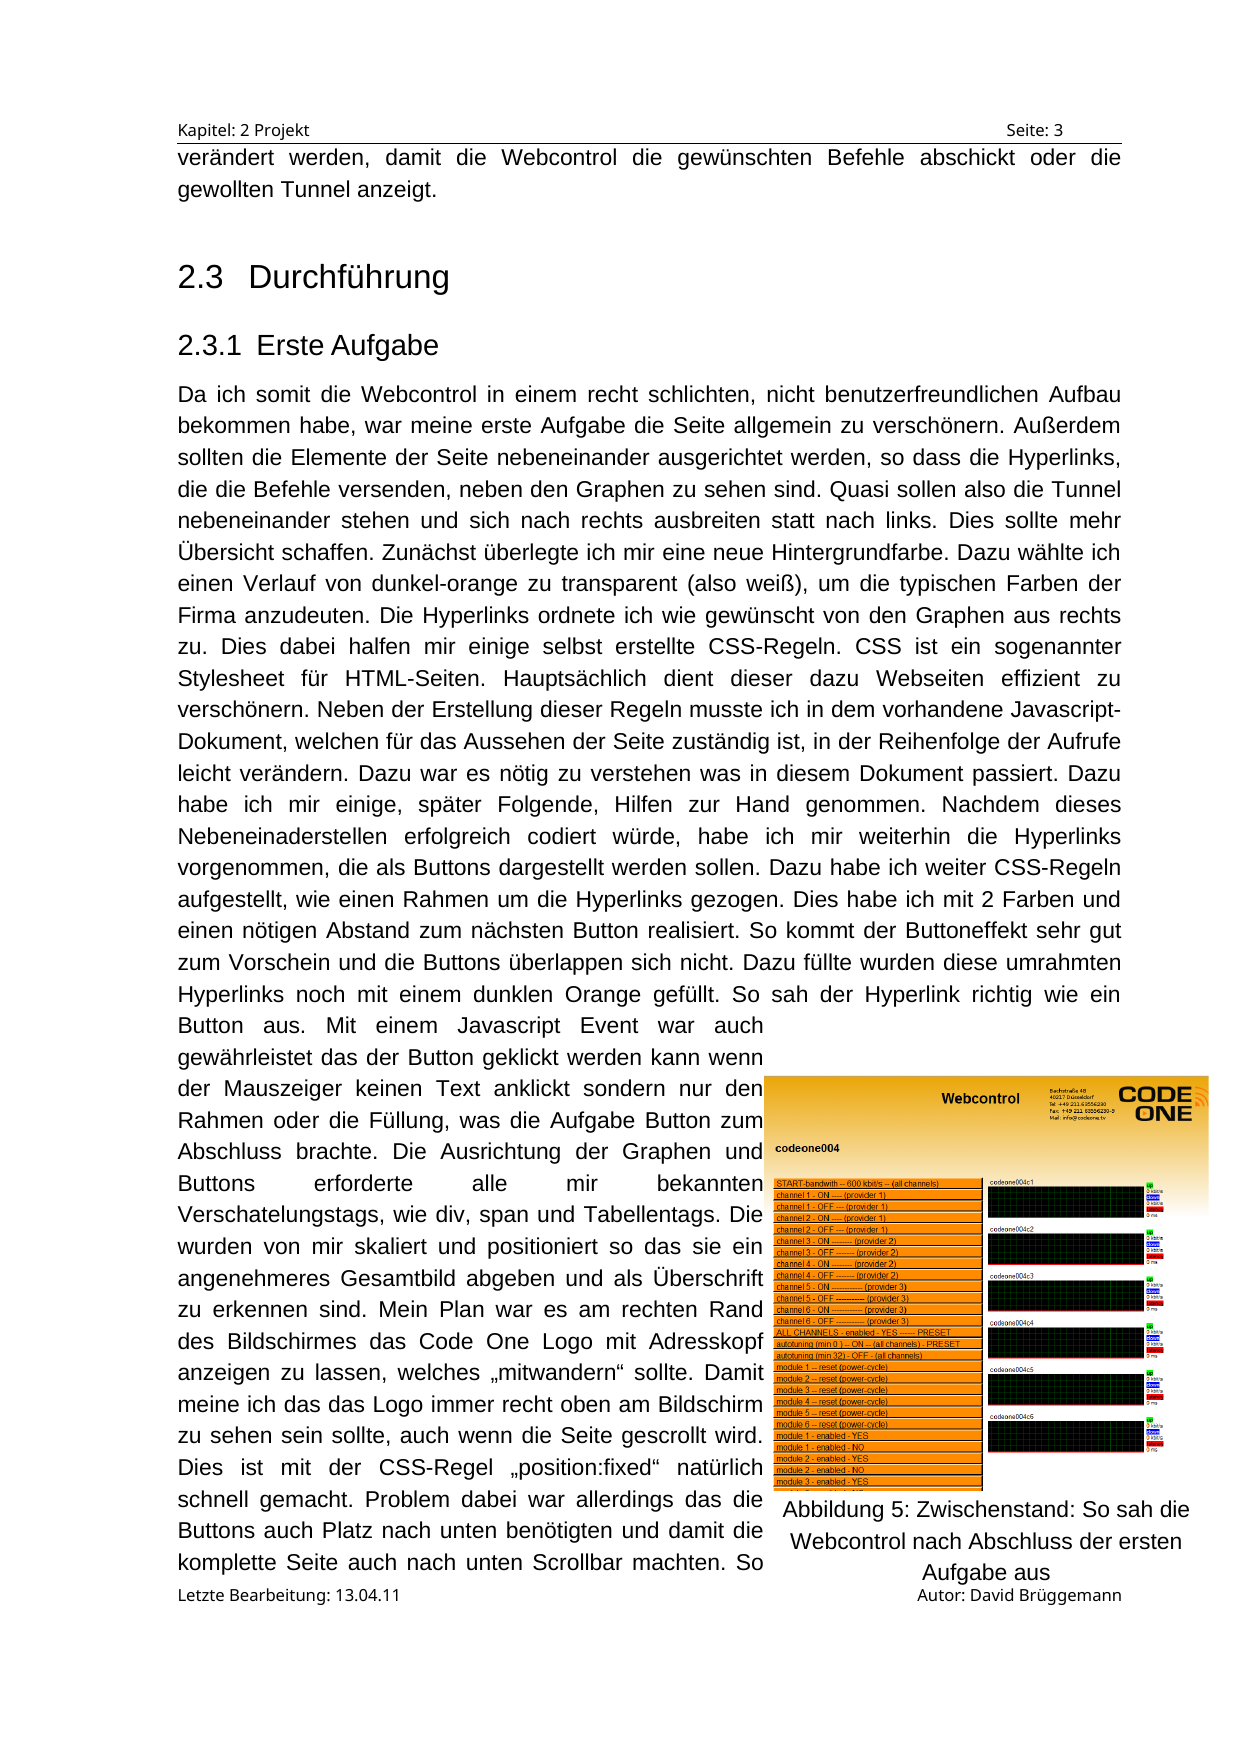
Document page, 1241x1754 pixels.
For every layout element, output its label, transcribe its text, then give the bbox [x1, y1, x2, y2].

text Die Webseite besaß zunächst weißen Hintergrund auf dem verschiedene „Tunnel“ zu sehen waren. Tunnel beschreiben die Verbindung der 6 Module eines Routers zum Rechenzentrum. Über diesen Tunnel „läuft“ quasi das Videosignal. Jeder der Tunnel besitzt eine Bezeichnung, die über dem jeweiligen Tunnel in der Webcontrol angezeigt werden. Direkt darunter zeigen 6 Graphen den Zustand der dazugehörenden Module des Routers. Beschrieben werden dort graphisch die Up- und Downloadwerte und die Latenz der Netzwerkverbindung. Hierbei ist mit Latenz Die Round Trip Time bzw. Paketumlaufzeit gemeint . Sie gibt die Zeit an, die ein Datenpaket in einem Rechnernetz benötigt, um von der Quelle zum Ziel und zurück zu reisen. Es handelt sich also um die Summe aus Laufzeit von Punkt A nach Punkt B und der Laufzeit von Punkt B nach Punkt A. Die Latenz wird somit in Millisekunden angegeben. Der aktuelle Wert der Latenz aber auch der Up- und Download, dessen Einheit in Kilobits pro Sekunde (kbit/s) angegeben sind, kann jeweils neben den Graphen betrachtet werden. Zusätzlich sind die Graphen nochmals mit einer eigenen Überschrift beschriftet. Die Hyperlinks, die sich unter den Graphen befinden, sind die Steuerelemente der Module. Sie senden Befehle über das Netzwerk an den Router, der diese interpretiert und aufführt. Dabei kann man beispielsweise einzelne Module an oder ausstellen oder einstellen, dass die Latenz eines Moduls sich nicht über einen Wert befinden darf. Die gesamte Webseite wird von einer „control.exe“ erstellt. Bestimmte Eigenschaften, wie die Beschriftung der Befehle,IP und Tunnelnamen, stehen allerdings in einer „settings.ini“. Quasi muss nur diese Datei verändert werden, damit die Webcontrol die gewünschten Befehle abschickt oder die gewollten Tunnel anzeigt. [177, 144, 1122, 202]
text Da ich somit die Webcontrol in einem recht schlichten, nicht benutzerfreundlichen Aufbau bekommen habe, war meine erste Aufgabe die Seite allgemein zu verschönern. Außerdem sollten die Elemente der Seite nebeneinander ausgerichtet werden, so dass die Hyperlinks, die die Befehle versenden, neben den Graphen zu sehen sind. Quasi sollen also die Tunnel nebeneinander stehen und sich nach rechts ausbreiten statt nach links. Dies sollte mehr Übersicht schaffen. Zunächst überlegte ich mir eine neue Hintergrundfarbe. Dazu wählte ich einen Verlauf von dunkel-orange zu transparent (also weiß), um die typischen Farben der Firma anzudeuten. Die Hyperlinks ordnete ich wie gewünscht von den Graphen aus rechts zu. Dies dabei halfen mir einige selbst erstellte CSS-Regeln. CSS ist ein sogenannter Stylesheet für HTML-Seiten. Hauptsächlich dient dieser dazu Webseiten effizient zu verschönern. Neben der Erstellung dieser Regeln musste ich in dem vorhandene Javascript-Dokument, welchen für das Aussehen der Seite zuständig ist, in der Reihenfolge der Aufrufe leicht verändern. Dazu war es nötig zu verstehen was in diesem Dokument passiert. Dazu habe ich mir einige, später Folgende, Hilfen zur Hand genommen. Nachdem dieses Nebeneinaderstellen erfolgreich codiert würde, habe ich mir weiterhin die Hyperlinks vorgenommen, die als Buttons dargestellt werden sollen. Dazu habe ich weiter CSS-Regeln aufgestellt, wie einen Rahmen um die Hyperlinks gezogen. Dies habe ich mit 2 Farben und einen nötigen Abstand zum nächsten Button realisiert. So kommt der Buttoneffekt sehr gut zum Vorschein und die Buttons überlappen sich nicht. Dazu füllte wurden diese umrahmten Hyperlinks noch mit einem dunklen Orange gefüllt. So sah der Hyperlink richtig wie ein Button aus. Mit einem Javascript Event war auch gewährleistet das der Button geklickt werden kann wenn der Mauszeiger keinen Text anklickt sondern nur den Rahmen oder die Füllung, was die Aufgabe Button zum Abschluss brachte. Die Ausrichtung der Graphen und Buttons erforderte alle mir bekannten Verschatelungstags, wie div, span und Tabellentags. Die wurden von mir skaliert und positioniert so das sie ein angenehmeres Gesamtbild abgeben und als Überschrift zu erkennen sind. Mein Plan war es am rechten Rand des Bildschirmes das Code One Logo mit Adresskopf anzeigen zu lassen, welches „mitwandern“ sollte. Damit meine ich das das Logo immer recht oben am Bildschirm zu sehen sein sollte, auch wenn die Seite gescrollt wird. Dies ist mit der CSS-Regel „position:fixed“ natürlich schnell gemacht. Problem dabei war allerdings das die Buttons auch Platz nach unten benötigten und damit die komplette Seite auch nach unten Scrollbar machten. So [177, 381, 1208, 1575]
subtitle Durchführung [177, 257, 1122, 296]
text Abbildung 5: Zwischenstand: So sah die Webcontrol nach Abschluss der ersten Aufgabe aus [764, 1075, 1208, 1586]
subtitle Erste Aufgabe [177, 328, 1122, 362]
